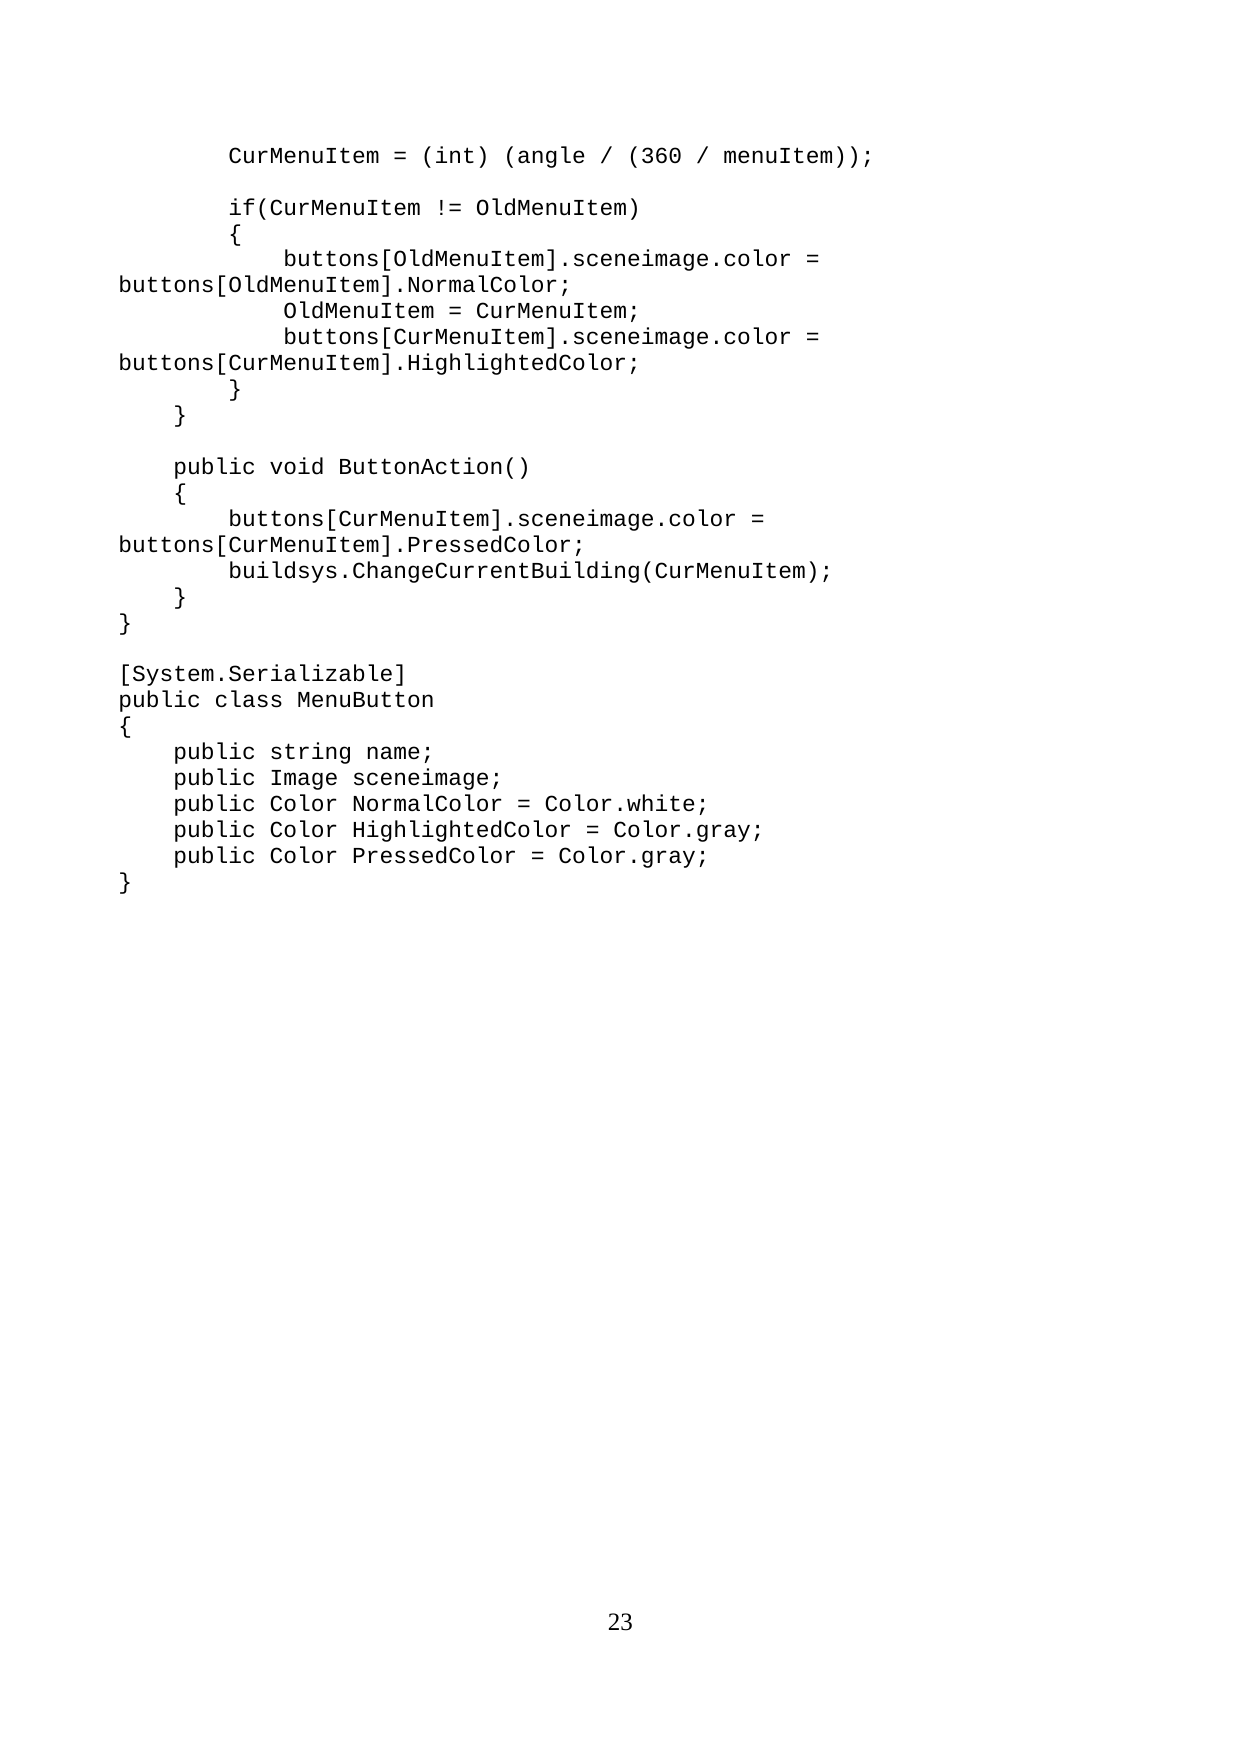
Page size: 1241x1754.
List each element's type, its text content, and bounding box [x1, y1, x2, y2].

text } [118, 377, 1122, 403]
text } [118, 870, 1122, 896]
text buildsys.ChangeCurrentBuilding(CurMenuItem); [118, 559, 1122, 585]
text public void ButtonAction() [118, 455, 1122, 481]
text [System.Serializable] [118, 663, 1122, 689]
text buttons[OldMenuItem].sceneimage.color = buttons[OldMenuItem].NormalColor; [118, 248, 1122, 300]
text CurMenuItem = (int) (angle / (360 / menuItem)); [118, 144, 1122, 170]
text if(CurMenuItem != OldMenuItem) [118, 196, 1122, 222]
text public Color HighlightedColor = Color.gray; [118, 818, 1122, 844]
text buttons[CurMenuItem].sceneimage.color = buttons[CurMenuItem].PressedColor; [118, 507, 1122, 559]
text public class MenuButton [118, 689, 1122, 715]
text buttons[CurMenuItem].sceneimage.color = buttons[CurMenuItem].HighlightedColor; [118, 326, 1122, 377]
text { [118, 715, 1122, 741]
text public Image sceneimage; [118, 767, 1122, 792]
text } [118, 585, 1122, 611]
text { [118, 222, 1122, 248]
text public Color PressedColor = Color.gray; [118, 844, 1122, 870]
text OldMenuItem = CurMenuItem; [118, 300, 1122, 326]
text } [118, 611, 1122, 637]
text public Color NormalColor = Color.white; [118, 792, 1122, 818]
text } [118, 403, 1122, 429]
text public string name; [118, 741, 1122, 767]
text { [118, 481, 1122, 507]
